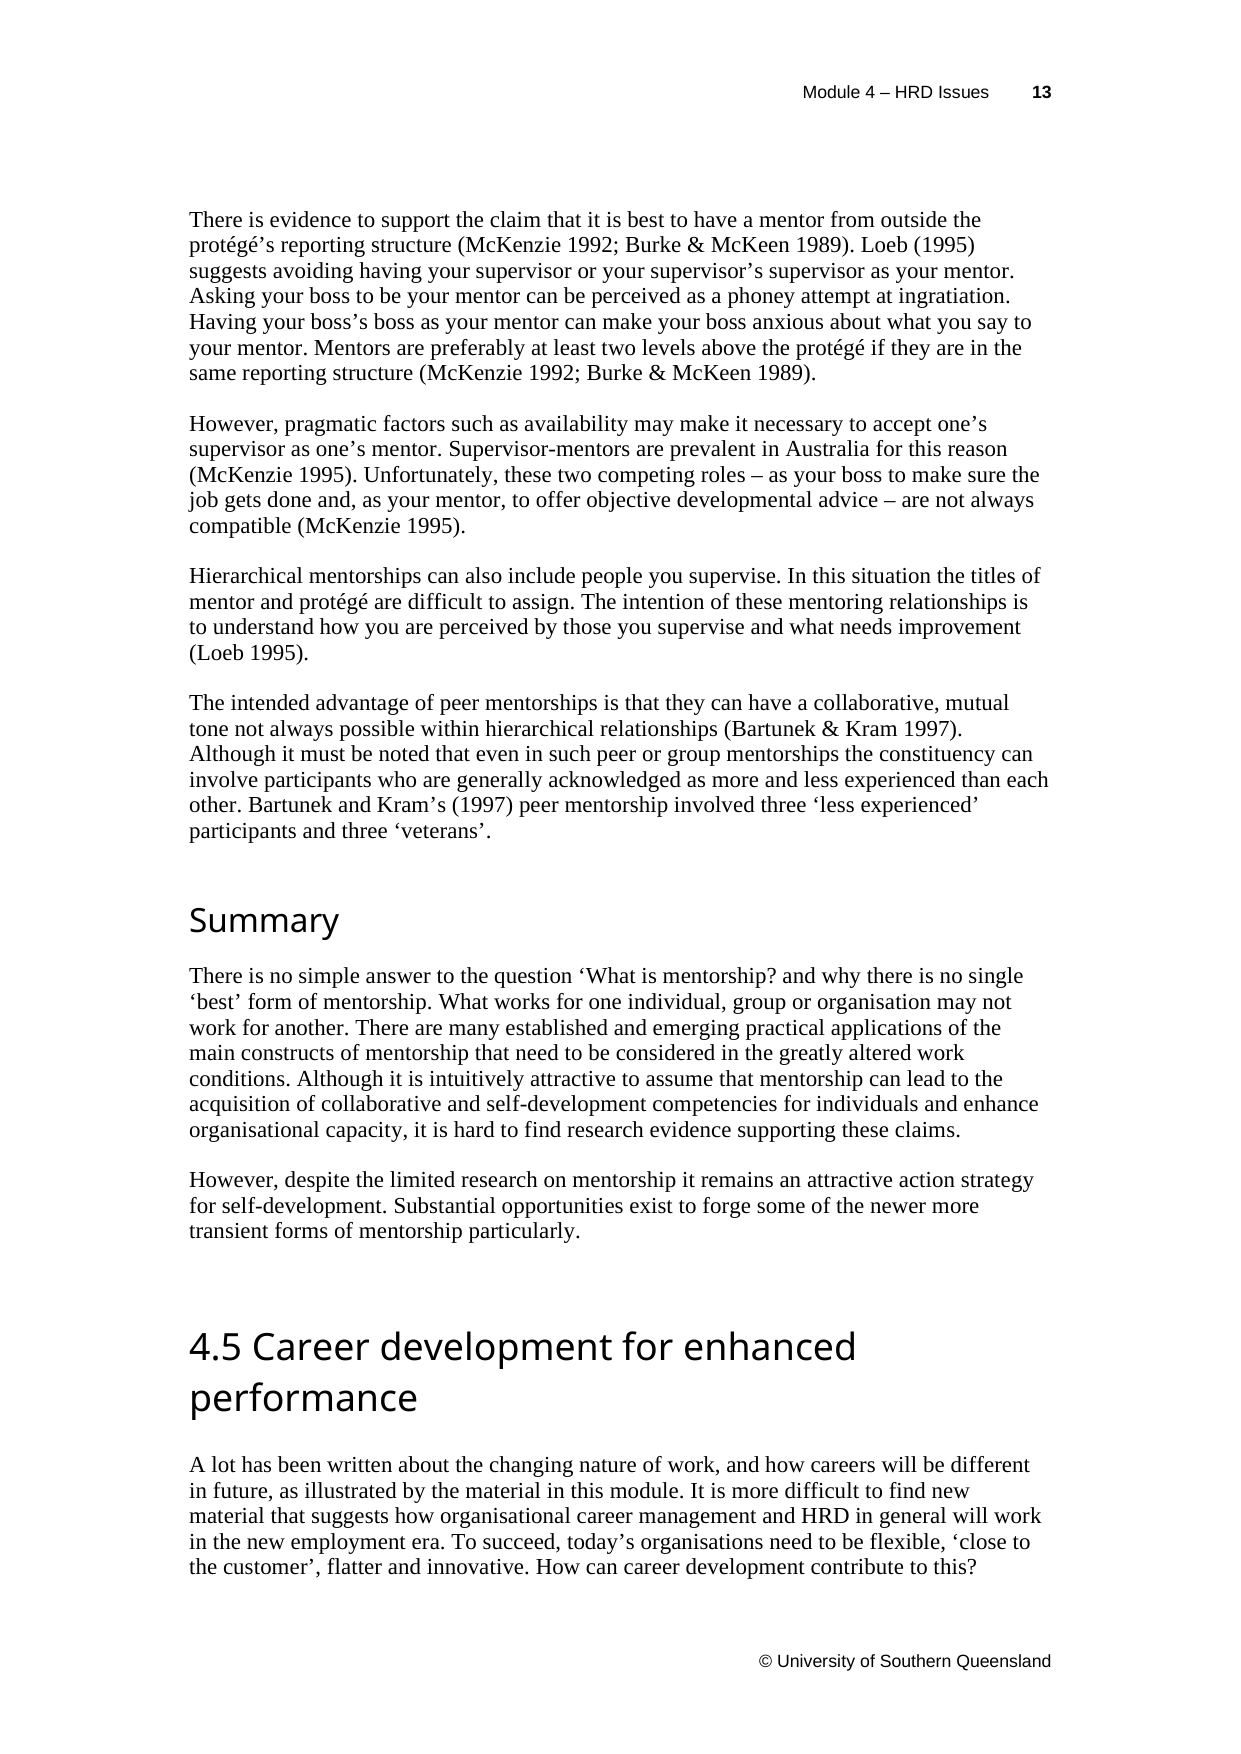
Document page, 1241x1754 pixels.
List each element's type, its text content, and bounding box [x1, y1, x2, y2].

text There is no simple answer to the question ‘What is mentorship? and why there is no single ‘best’ form of mentorship. What works for one individual, group or organisation may not work for another. There are many established and emerging practical applications of the main constructs of mentorship that need to be considered in the greatly altered work conditions. Although it is intuitively attractive to assume that mentorship can lead to the acquisition of collaborative and self-development competencies for individuals and enhance organisational capacity, it is hard to find research evidence supporting these claims. [189, 963, 1051, 1142]
text There is evidence to support the claim that it is best to have a mentor from outside the protégé’s reporting structure (McKenzie 1992; Burke & McKeen 1989). Loeb (1995) suggests avoiding having your supervisor or your supervisor’s supervisor as your mentor. Asking your boss to be your mentor can be perceived as a phoney attempt at ingratiation. Having your boss’s boss as your mentor can make your boss anxious about what you say to your mentor. Mentors are preferably at least two levels above the protégé if they are in the same reporting structure (McKenzie 1992; Burke & McKeen 1989). [189, 207, 1051, 385]
text However, despite the limited research on mentorship it remains an attractive action strategy for self-development. Substantial opportunities exist to forge some of the newer more transient forms of mentorship particularly. [189, 1167, 1051, 1244]
text Summary [189, 897, 1051, 943]
text However, pragmatic factors such as availability may make it necessary to accept one’s supervisor as one’s mentor. Supervisor-mentors are prevalent in Australia for this reason (McKenzie 1995). Unfortunately, these two competing roles – as your boss to make sure the job gets done and, as your mentor, to offer objective developmental advice – are not always compatible (McKenzie 1995). [189, 410, 1051, 538]
text Hierarchical mentorships can also include people you supervise. In this situation the titles of mentor and protégé are difficult to assign. The intention of these mentoring relationships is to understand how you are perceived by those you supervise and what needs improvement (Loeb 1995). [189, 563, 1051, 665]
subtitle Career development for enhanced performance [189, 1320, 1051, 1422]
text The intended advantage of peer mentorships is that they can have a collaborative, mutual tone not always possible within hierarchical relationships (Bartunek & Kram 1997). Although it must be noted that even in such peer or group mentorships the constituency can involve participants who are generally acknowledged as more and less experienced than each other. Bartunek and Kram’s (1997) peer mentorship involved three ‘less experienced’ participants and three ‘veterans’. [189, 690, 1051, 843]
text A lot has been written about the changing nature of work, and how careers will be different in future, as illustrated by the material in this module. It is more difficult to find new material that suggests how organisational career management and HRD in general will work in the new employment era. To succeed, today’s organisations need to be flexible, ‘close to the customer’, flatter and innovative. How can career development contribute to this? [189, 1452, 1051, 1579]
